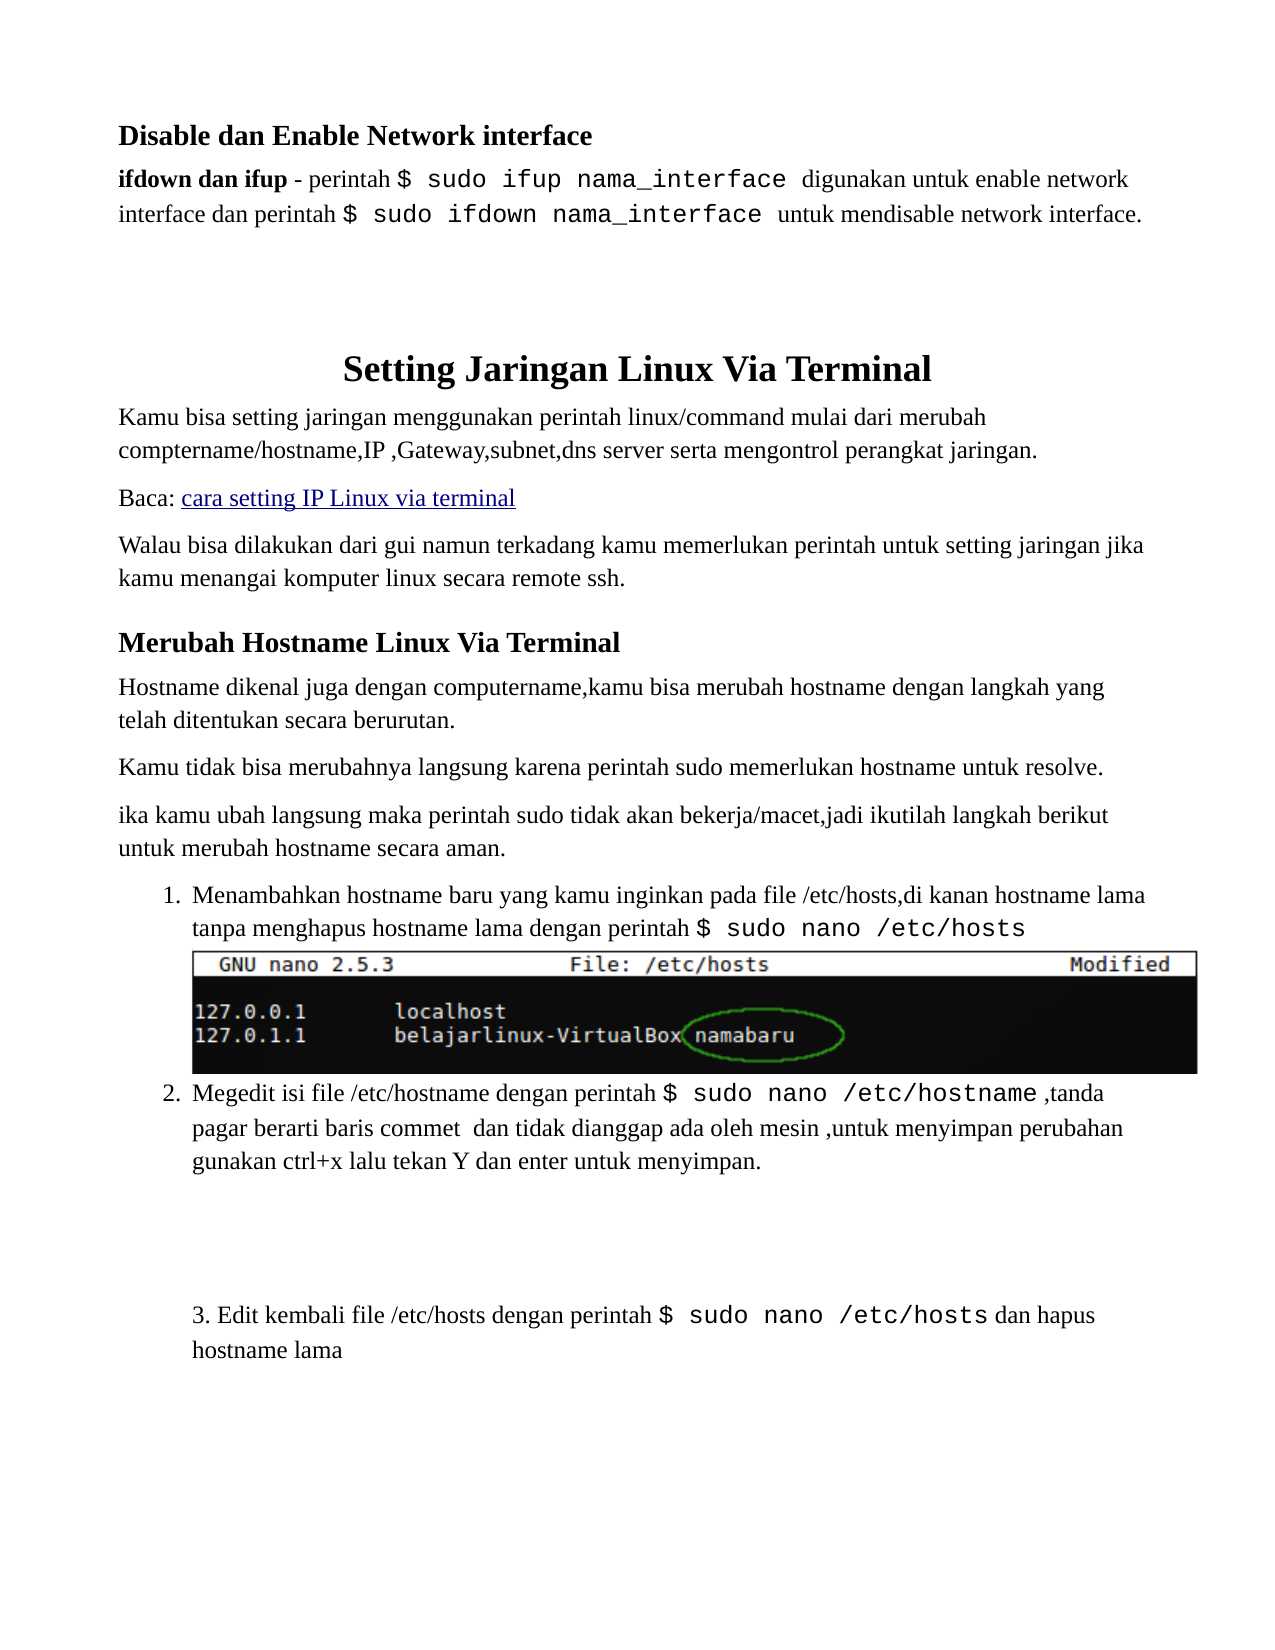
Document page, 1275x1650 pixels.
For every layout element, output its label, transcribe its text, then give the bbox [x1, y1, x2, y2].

subtitle Setting Jaringan Linux Via Terminal [118, 347, 1157, 390]
text Kamu tidak bisa merubahnya langsung karena perintah sudo memerlukan hostname untuk resolve. [118, 752, 1157, 781]
text ika kamu ubah langsung maka perintah sudo tidak akan bekerja/macet,jadi ikutilah langkah berikut untuk merubah hostname secara aman. [118, 800, 1157, 862]
subtitle Merubah Hostname Linux Via Terminal [118, 626, 1157, 659]
list Menambahkan hostname baru yang kamu inginkan pada file /etc/hosts,di kanan hostname lama tanpa menghapus hostname lama dengan perintah $ sudo nano /etc/hosts [162, 881, 1157, 1074]
list Megedit isi file /etc/hostname dengan perintah $ sudo nano /etc/hostname ,tanda pagar berarti baris commet dan tidak dianggap ada oleh mesin ,untuk menyimpan perubahan gunakan ctrl+x lalu tekan Y dan enter untuk menyimpan. 3. Edit kembali file /etc/hosts dengan perintah $ sudo nano /etc/hosts dan hapus hostname lama [162, 1078, 1157, 1364]
picture [191, 948, 1198, 1074]
text ifdown dan ifup - perintah $ sudo ifup nama_interface digunakan untuk enable network interface dan perintah $ sudo ifdown nama_interface untuk mendisable network interface. [118, 164, 1157, 230]
text Kamu bisa setting jaringan menggunakan perintah linux/command mulai dari merubah comptername/hostname,IP ,Gateway,subnet,dns server serta mengontrol perangkat jaringan. [118, 402, 1157, 464]
text Hostname dikenal juga dengan computername,kamu bisa merubah hostname dengan langkah yang telah ditentukan secara berurutan. [118, 672, 1157, 733]
text Baca: cara setting IP Linux via terminal [118, 483, 1157, 512]
subtitle Disable dan Enable Network interface [118, 118, 1157, 152]
text Walau bisa dilakukan dari gui namun terkadang kamu memerlukan perintah untuk setting jaringan jika kamu menangai komputer linux secara remote ssh. [118, 530, 1157, 592]
